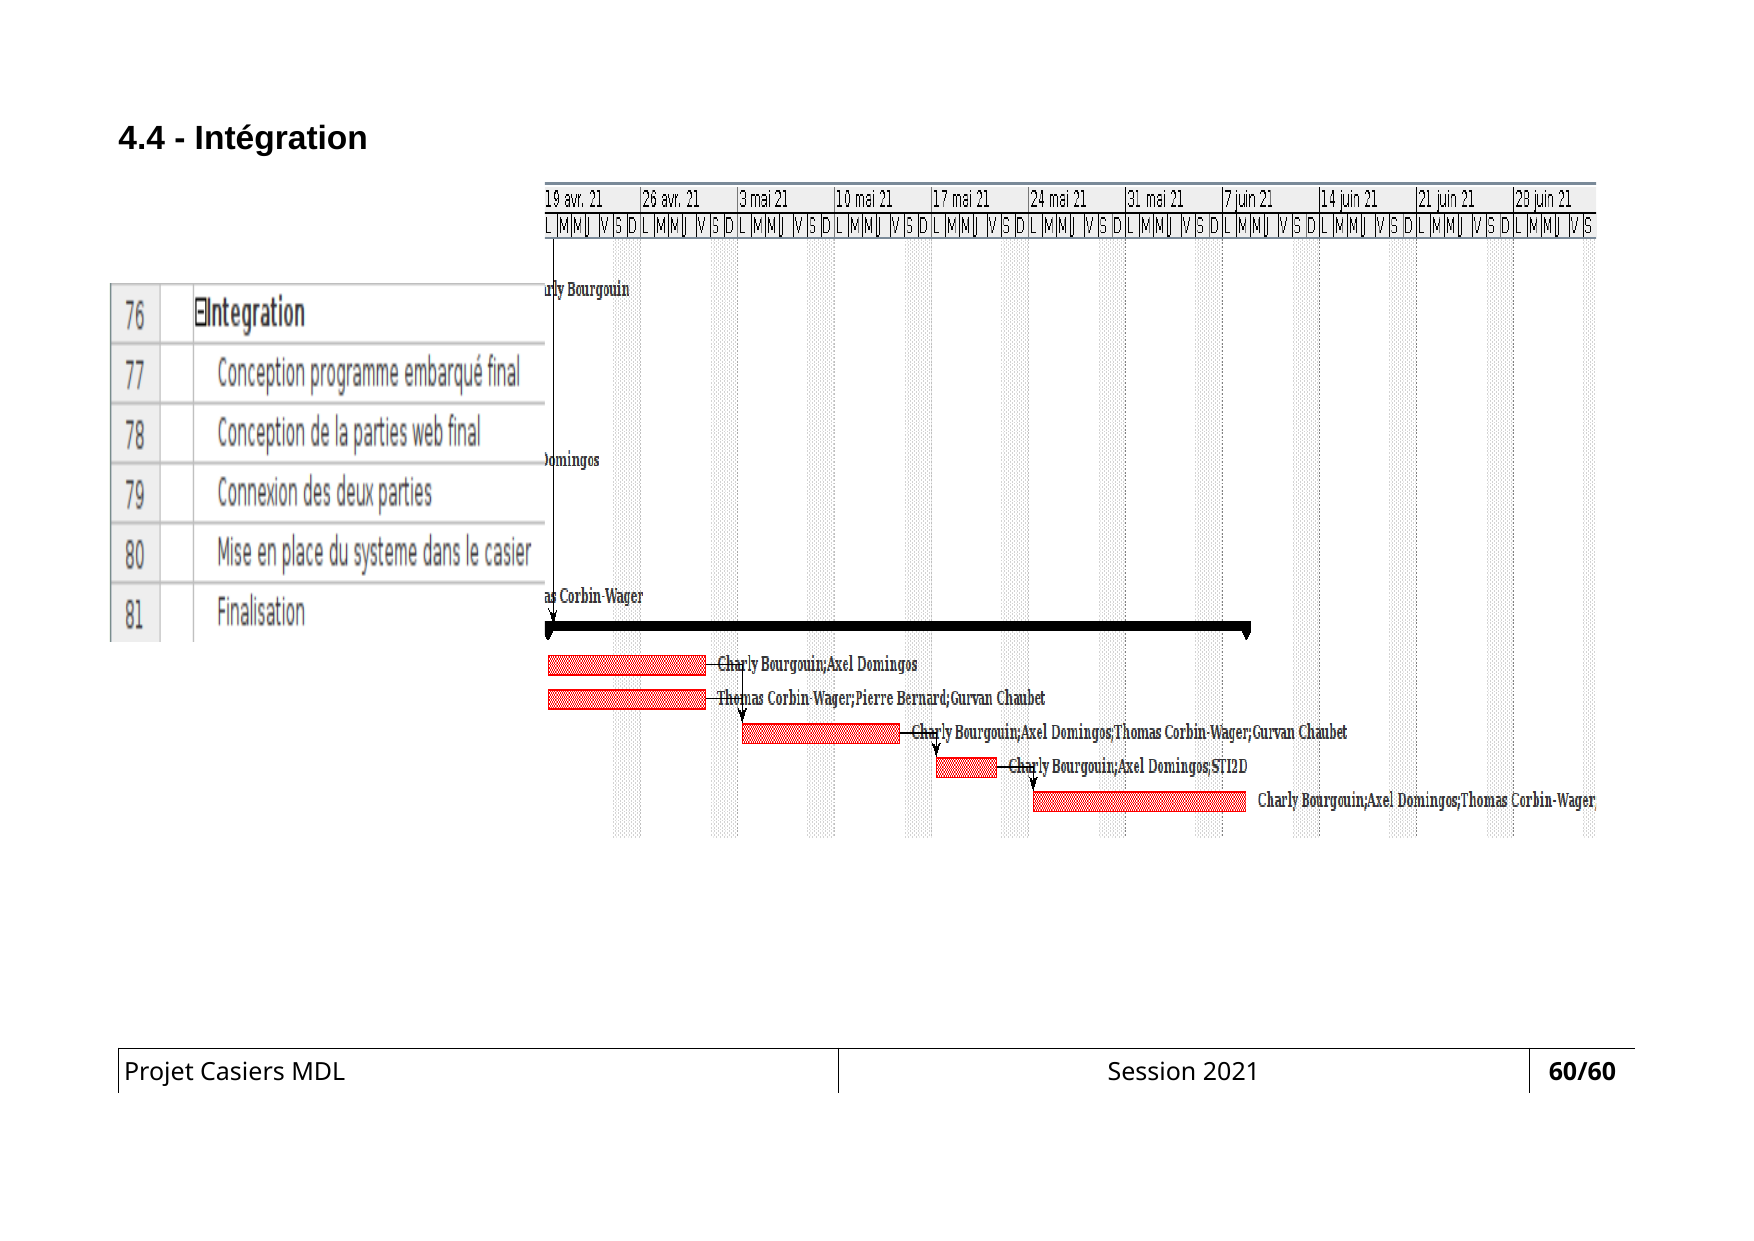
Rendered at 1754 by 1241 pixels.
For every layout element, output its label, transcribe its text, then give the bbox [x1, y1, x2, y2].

picture [109, 182, 1597, 838]
subtitle 4.4 - Intégration [118, 118, 1636, 157]
